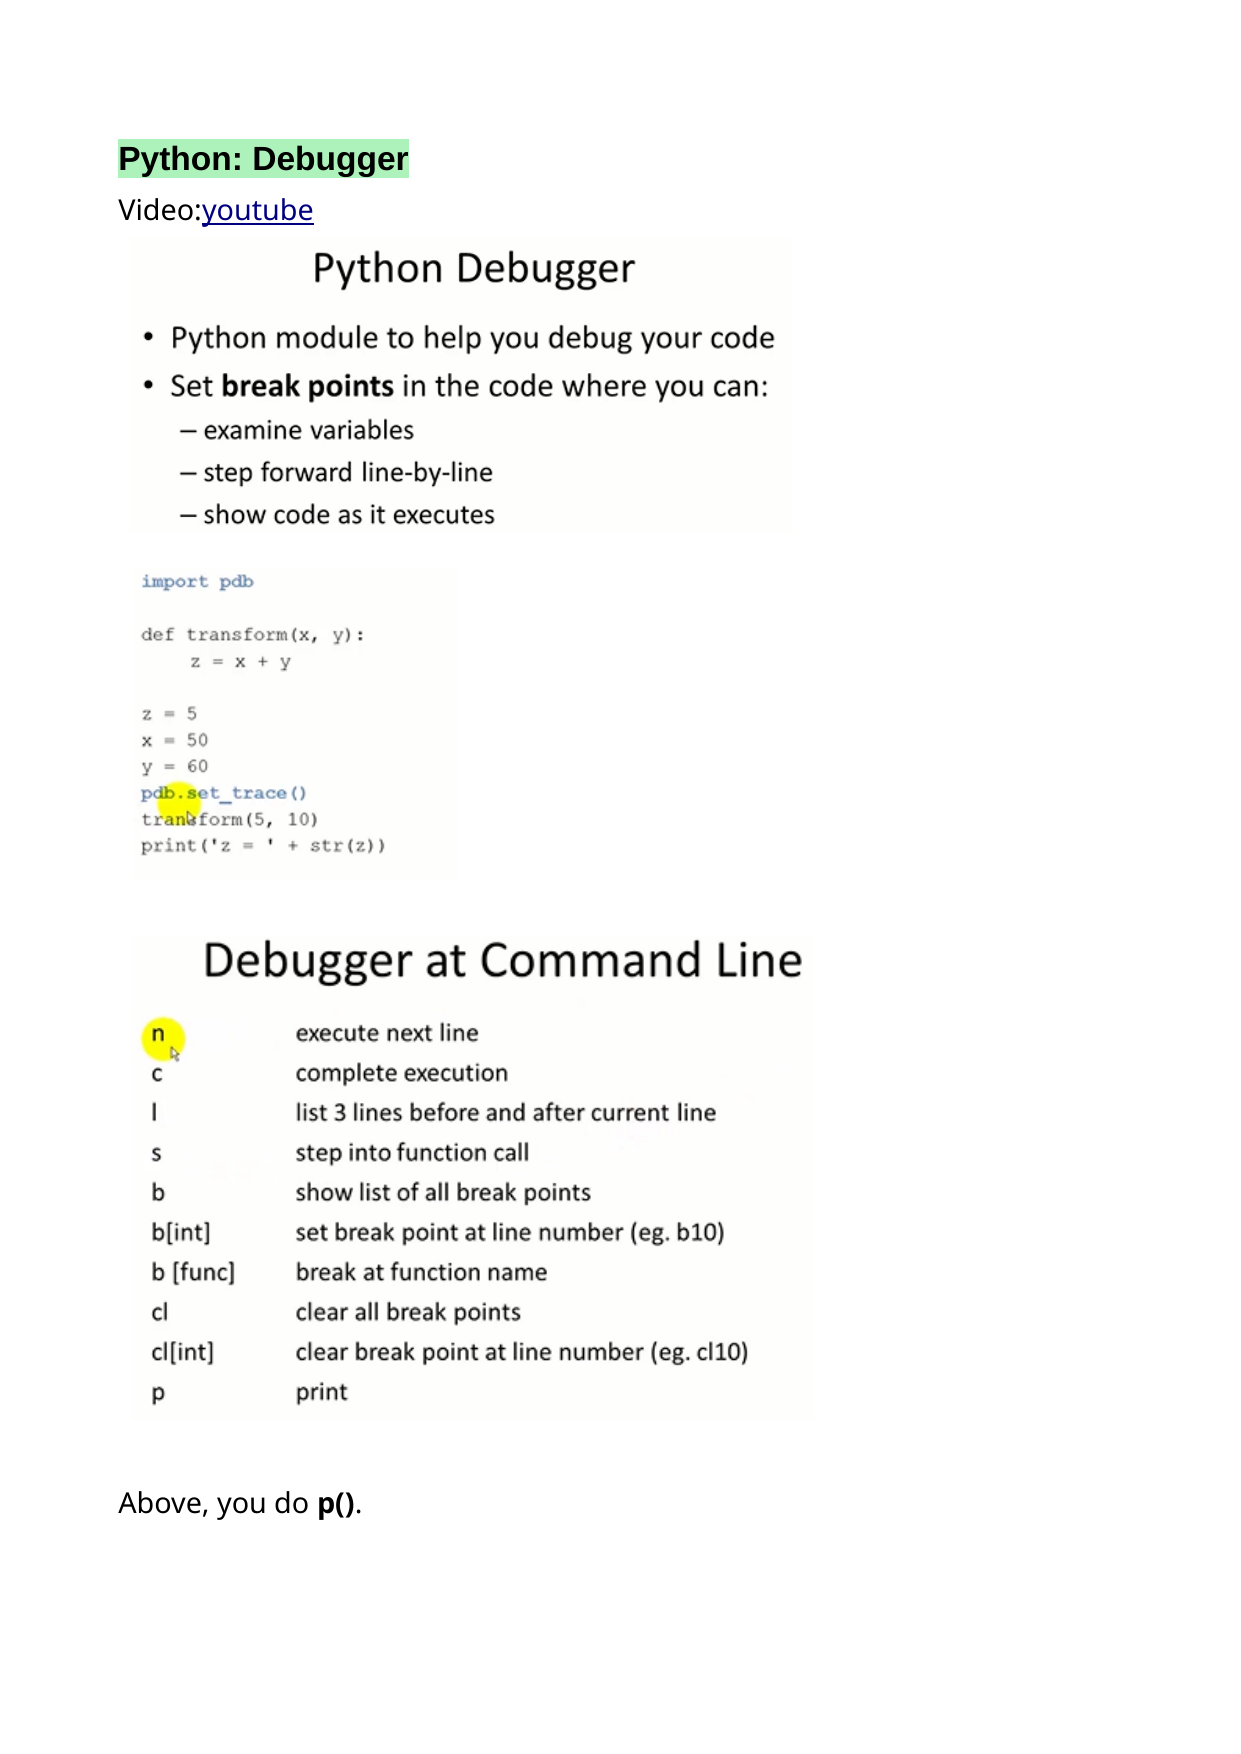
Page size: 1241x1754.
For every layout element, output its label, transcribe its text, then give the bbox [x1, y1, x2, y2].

picture [131, 936, 816, 1420]
picture [132, 567, 458, 879]
subtitle Python: Debugger [409, 139, 1122, 178]
picture [129, 237, 793, 533]
text Video:youtube [118, 190, 1122, 229]
text Above, you do p(). [118, 1483, 1122, 1522]
